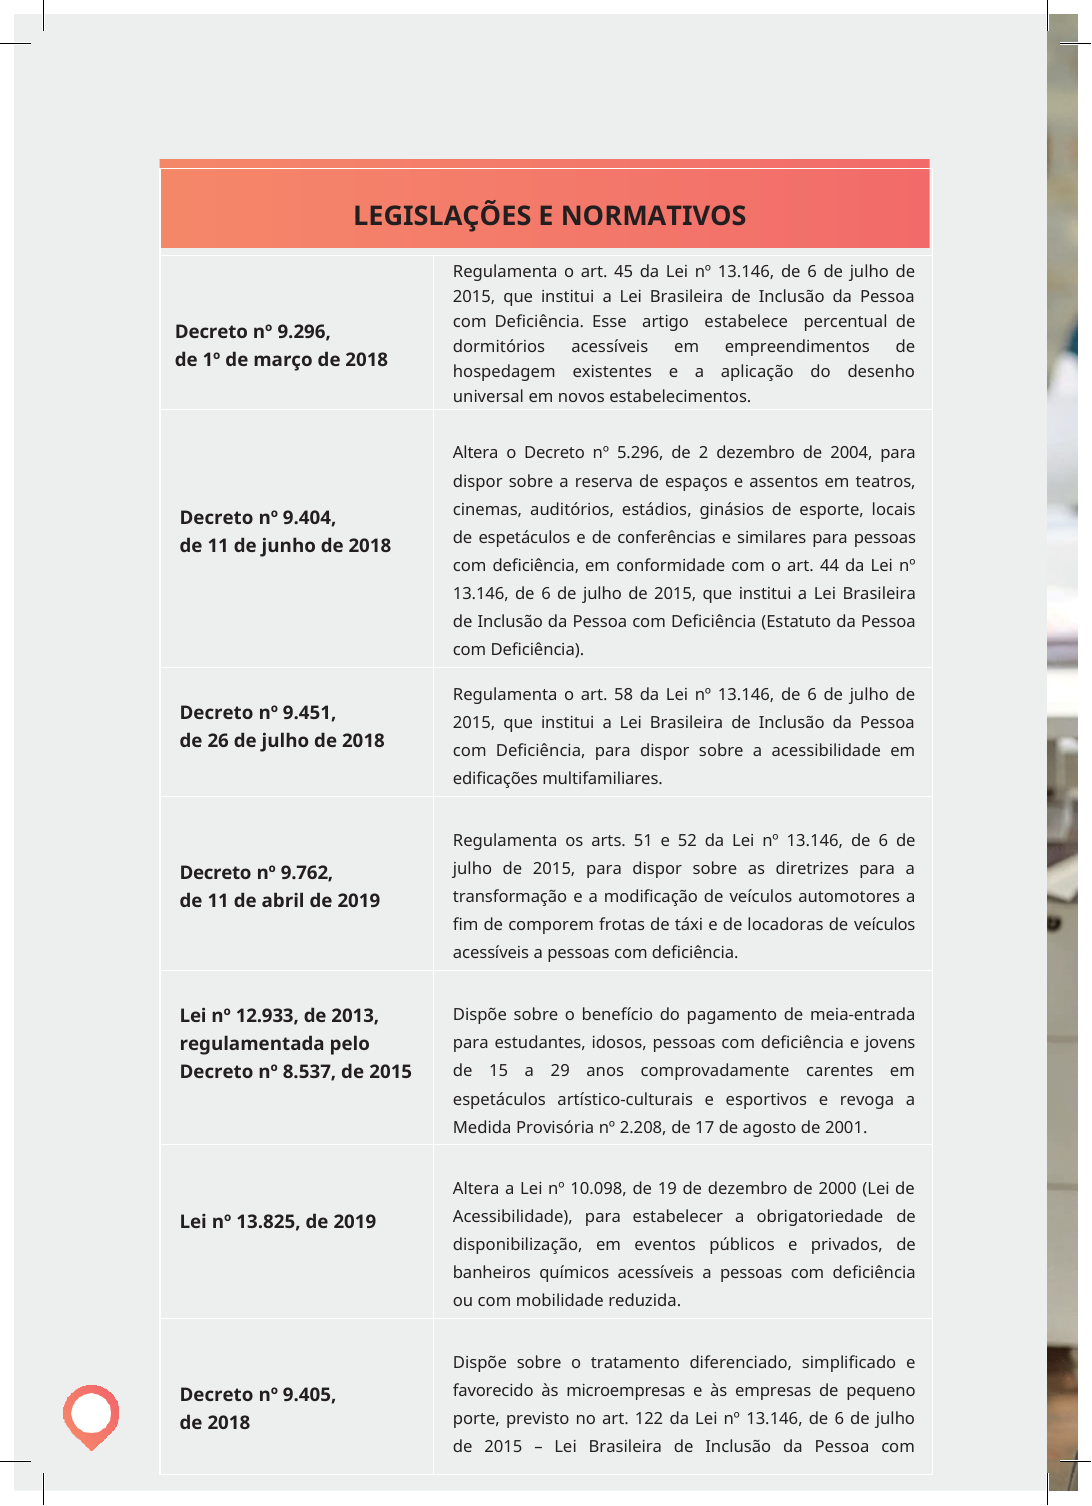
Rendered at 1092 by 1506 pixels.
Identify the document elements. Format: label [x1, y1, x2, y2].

picture [1047, 14, 1078, 1491]
picture [161, 169, 930, 248]
picture [63, 1385, 119, 1451]
picture [159, 159, 930, 168]
